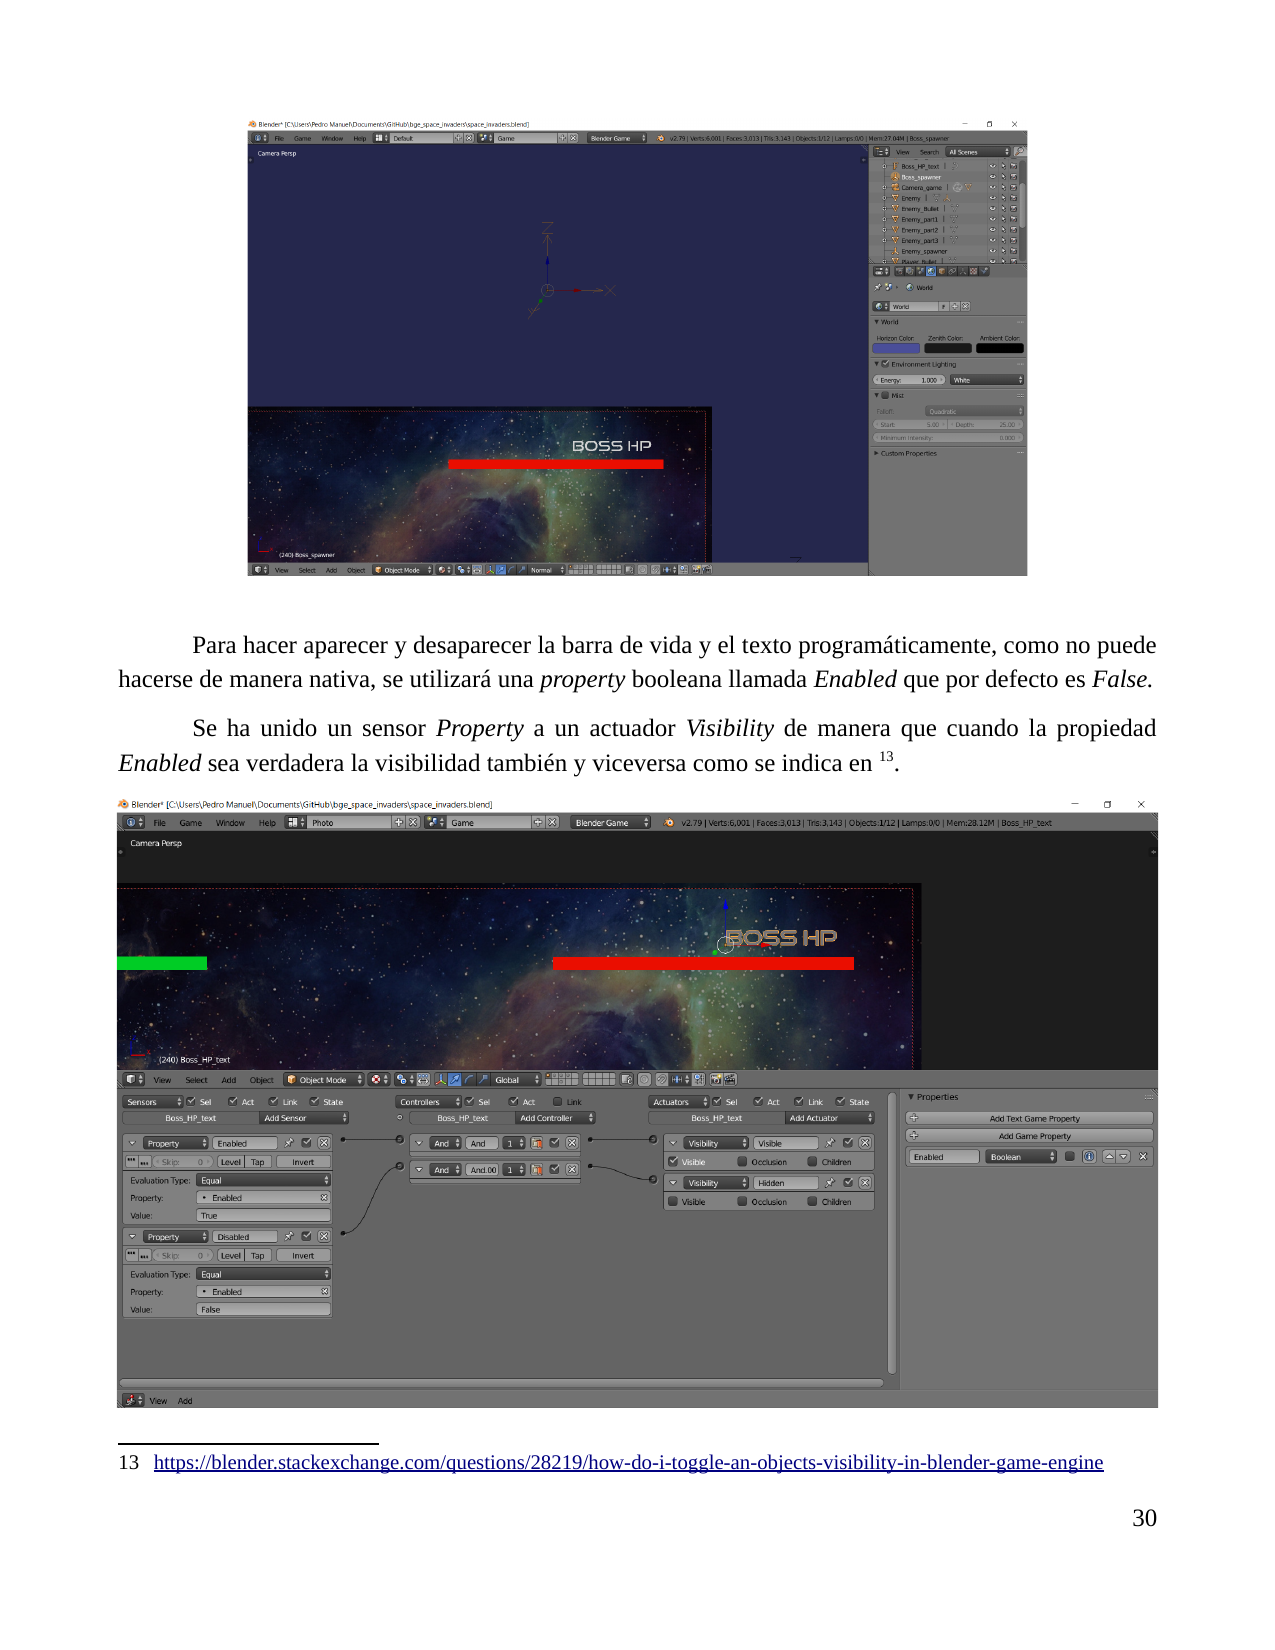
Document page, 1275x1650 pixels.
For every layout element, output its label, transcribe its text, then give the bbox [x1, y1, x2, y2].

picture [247, 118, 1028, 576]
picture [116, 797, 1159, 1408]
text Para hacer aparecer y desaparecer la barra de vida y el texto programáticamente, como no puede hacerse de manera nativa, se utilizará una property booleana llamada Enabled que por defecto es False. [118, 630, 1157, 693]
text https://blender.stackexchange.com/questions/28219/how-do-i-toggle-an-objects-visibility-in-blender-game-engine [118, 1449, 1157, 1474]
text Se ha unido un sensor Property a un actuador Visibility de manera que cuando la propiedad Enabled sea verdadera la visibilidad también y viceversa como se indica en . [118, 713, 1157, 777]
